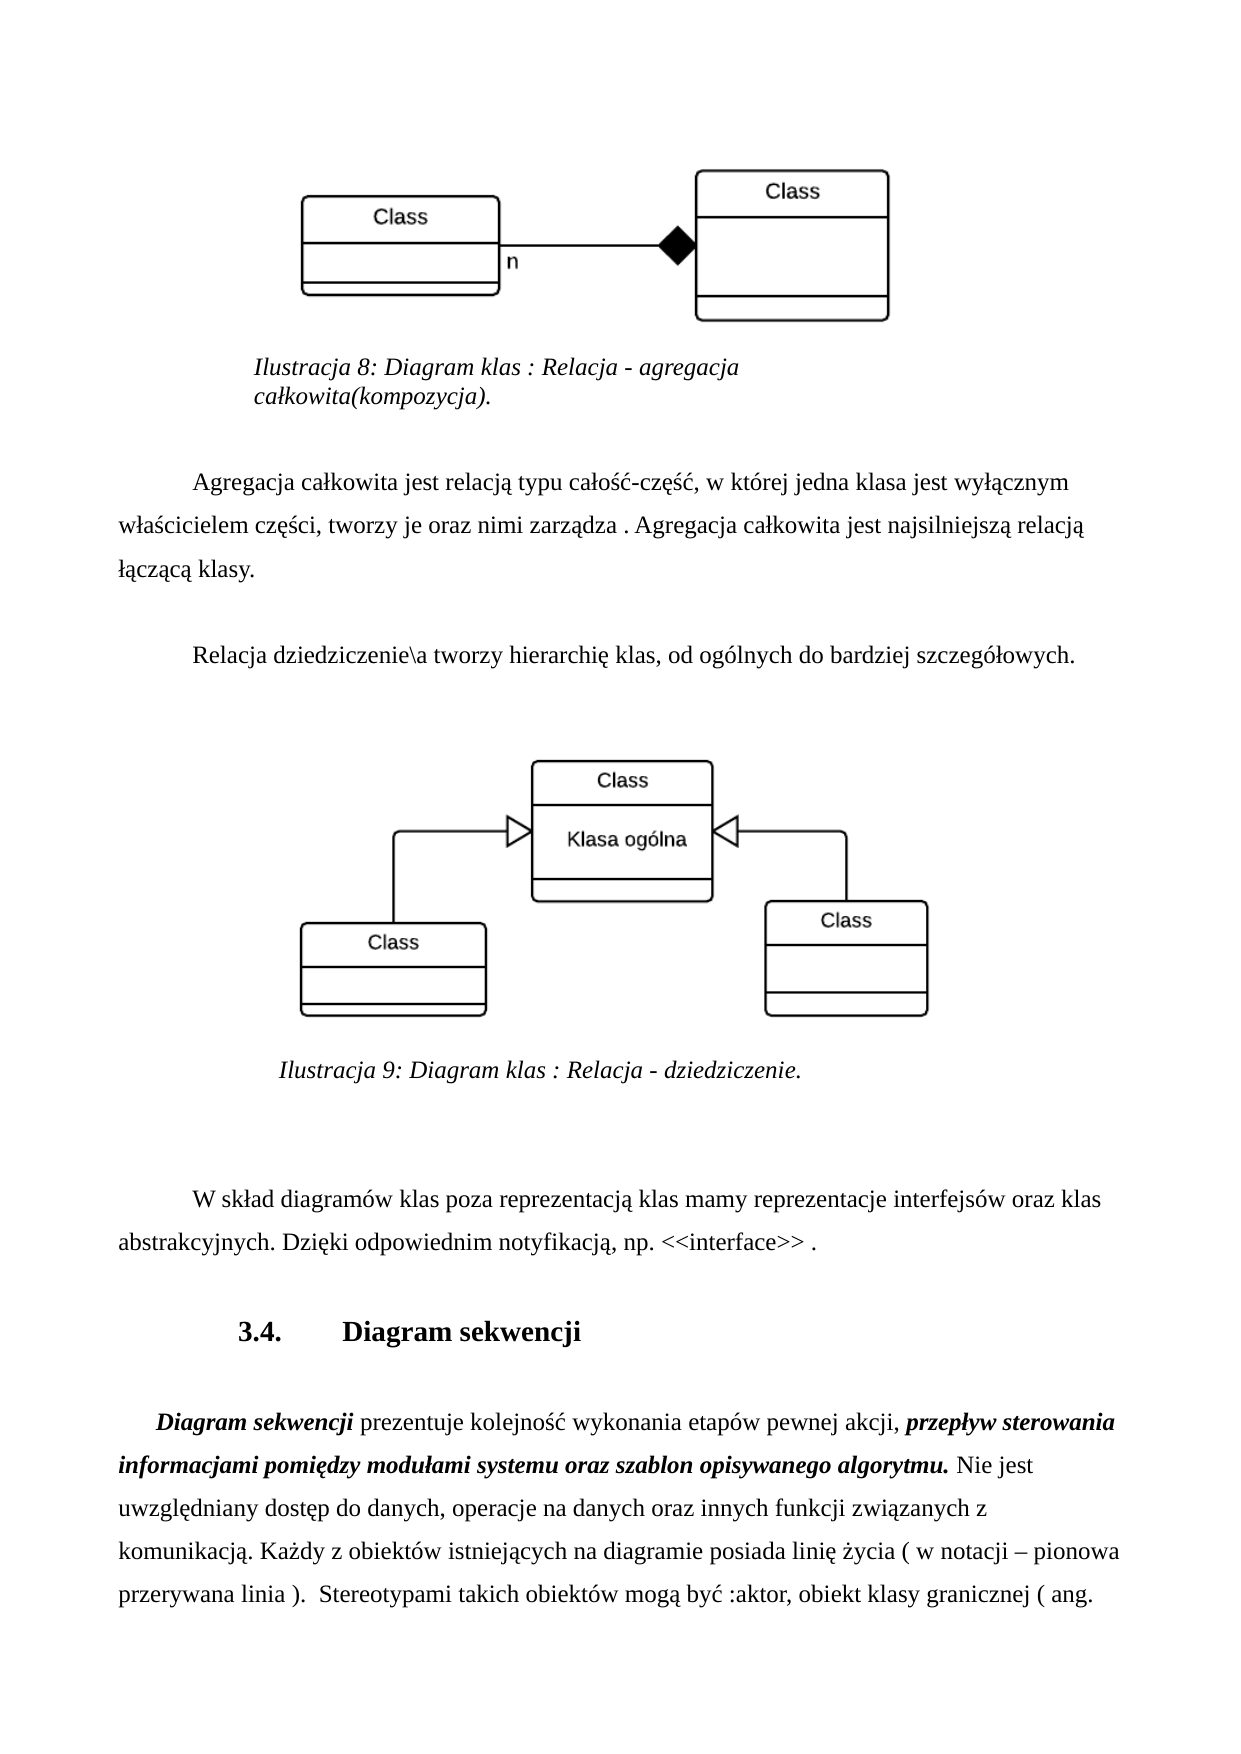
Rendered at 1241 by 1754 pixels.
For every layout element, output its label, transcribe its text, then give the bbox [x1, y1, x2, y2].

picture [253, 147, 940, 353]
text W skład diagramów klas poza reprezentacją klas mamy reprezentacje interfejsów oraz klas abstrakcyjnych. Dzięki odpowiednim notyfikacją, np. <<interface>> . [118, 1184, 1122, 1256]
text Ilustracja 8: Diagram klas : Relacja - agregacja całkowita(kompozycja). [254, 353, 939, 410]
text Agregacja całkowita jest relacją typu całość-część, w której jedna klasa jest wyłącznym właścicielem części, tworzy je oraz nimi zarządza . Agregacja całkowita jest najsilniejszą relacją łączącą klasy. [118, 467, 1122, 582]
list Diagram sekwencji [231, 1314, 1122, 1347]
text Diagram sekwencji prezentuje kolejność wykonania etapów pewnej akcji, przepływ sterowania informacjami pomiędzy modułami systemu oraz szablon opisywanego algorytmu. Nie jest uwzględniany dostęp do danych, operacje na danych oraz innych funkcji związanych z komunikacją. Każdy z obiektów istniejących na diagramie posiada linię życia ( w notacji – pionowa przerywana linia ). Stereotypami takich obiektów mogą być :aktor, obiekt klasy granicznej ( ang. [118, 1407, 1122, 1608]
picture [278, 738, 962, 1055]
text Ilustracja 9: Diagram klas : Relacja - dziedziczenie. [279, 1055, 962, 1084]
text Relacja dziedziczenie\a tworzy hierarchię klas, od ogólnych do bardziej szczegółowych. [118, 640, 1122, 669]
